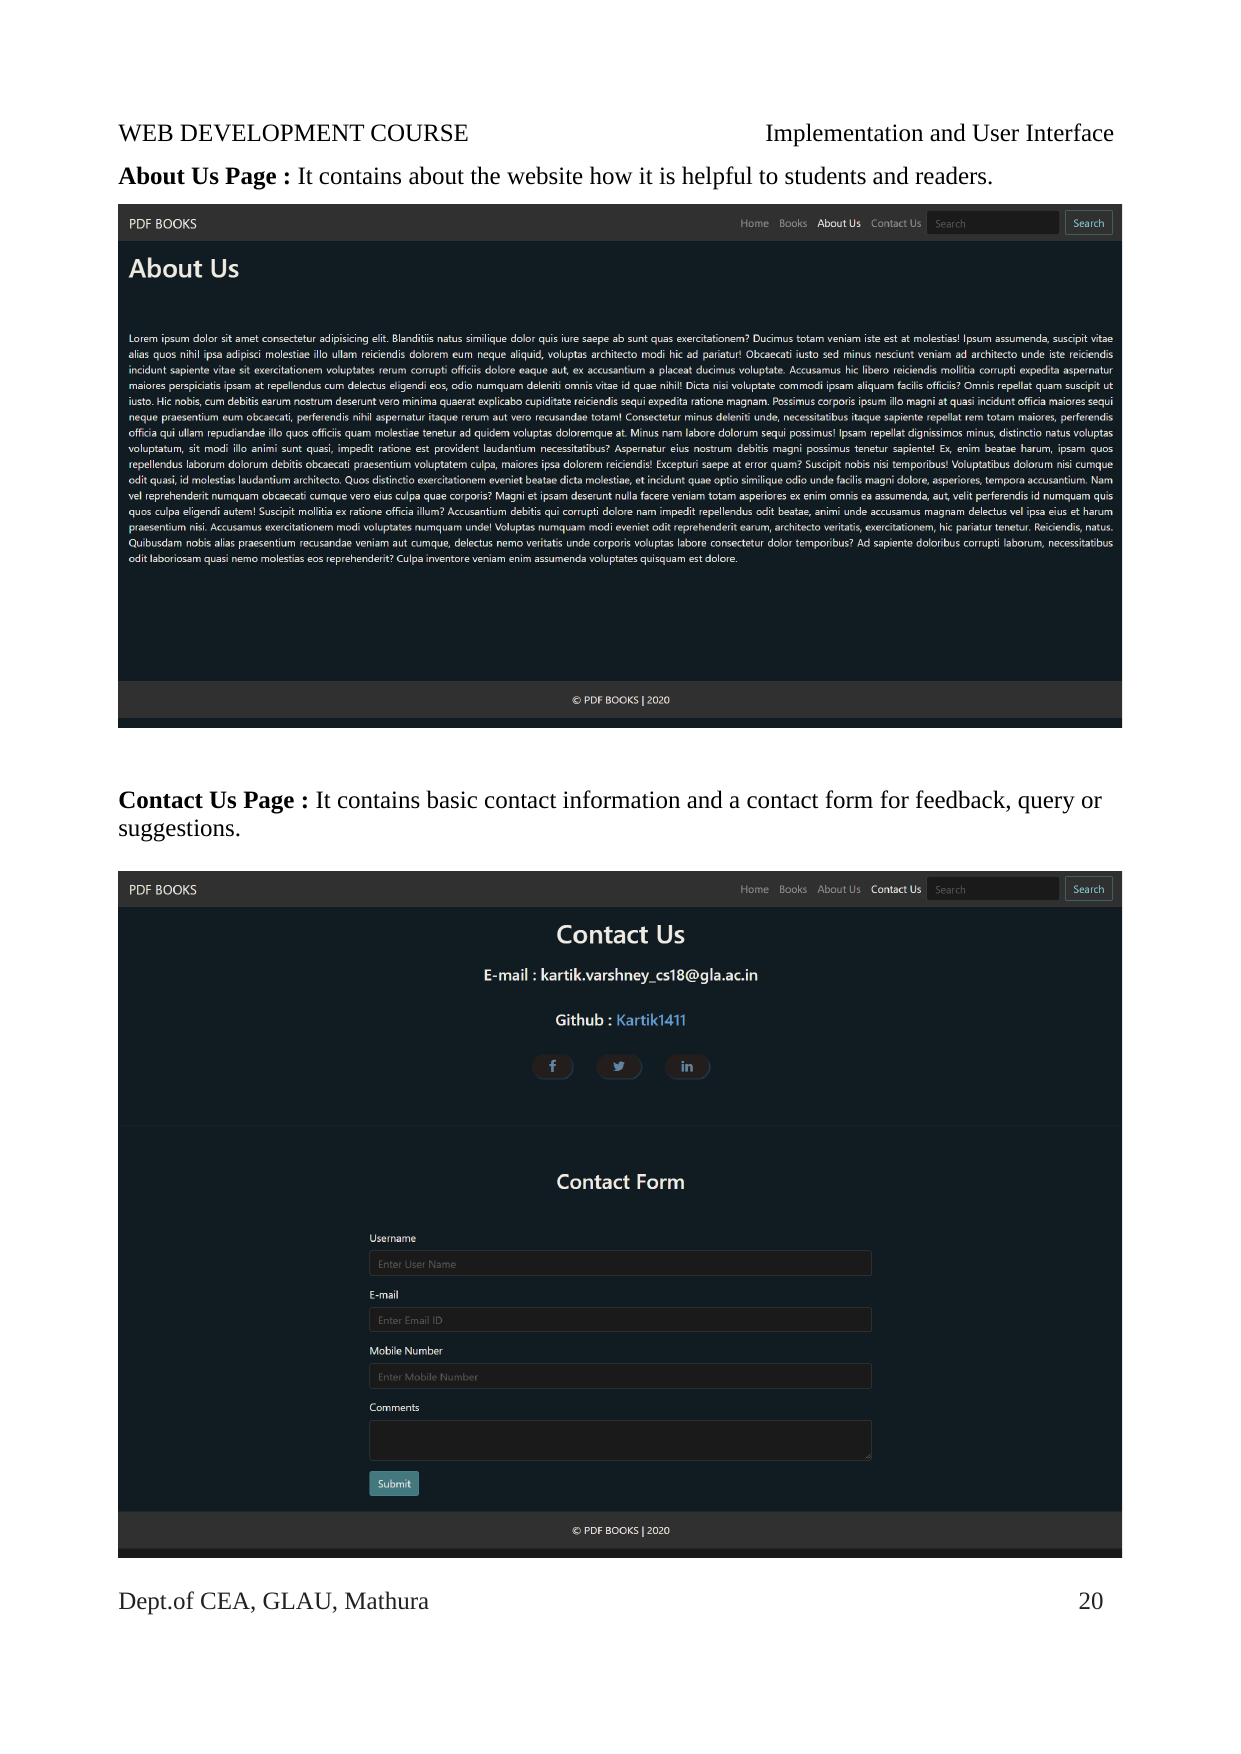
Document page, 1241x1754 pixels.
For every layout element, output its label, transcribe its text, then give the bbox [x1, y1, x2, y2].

text Dept.of CEA, GLAU, Mathura 20 [118, 1586, 1122, 1615]
text Contact Us Page : It contains basic contact information and a contact form for feedback, query or suggestions. [118, 785, 1122, 842]
text WEB DEVELOPMENT COURSE Implementation and User Interface [118, 118, 1122, 147]
picture [118, 204, 1123, 728]
text About Us Page : It contains about the website how it is helpful to students and readers. [118, 161, 1122, 190]
picture [118, 871, 1123, 1558]
